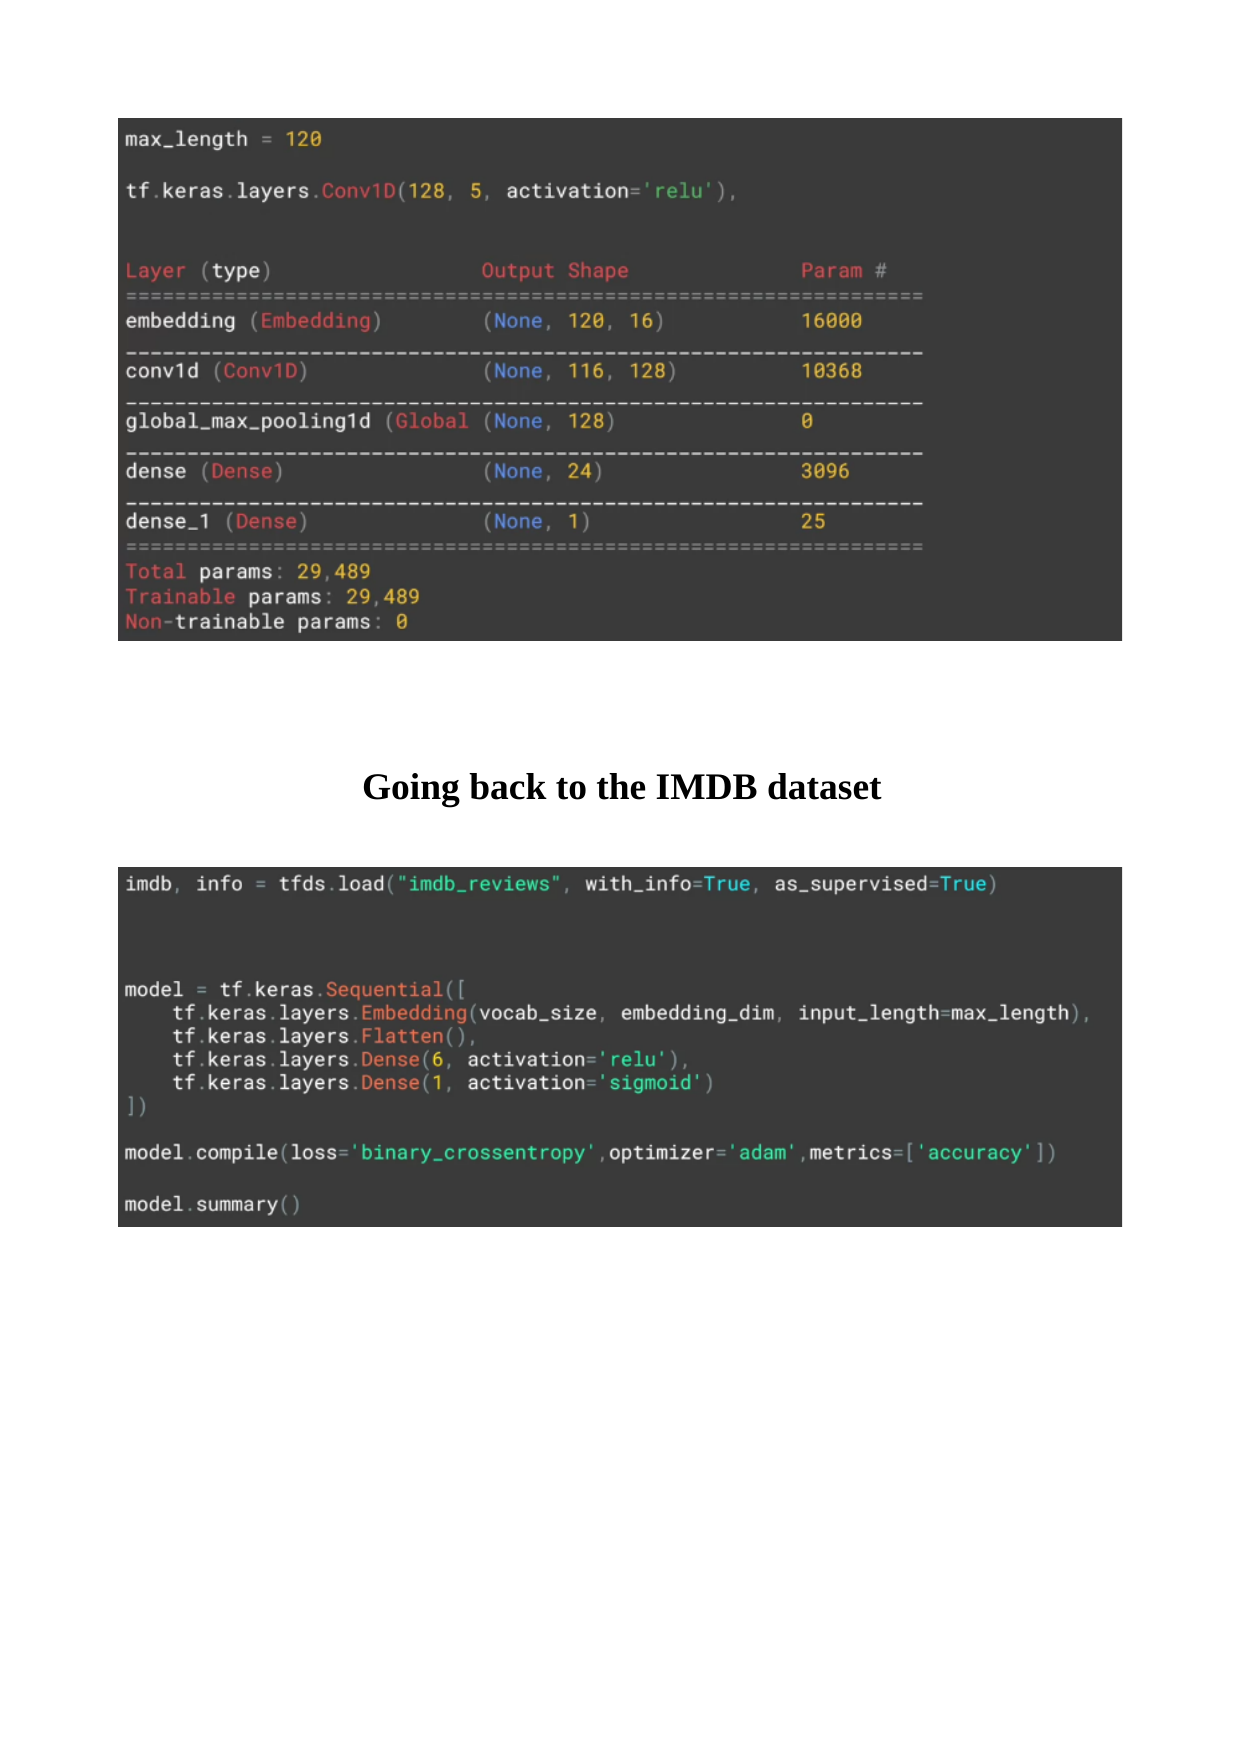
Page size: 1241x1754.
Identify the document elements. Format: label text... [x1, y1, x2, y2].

subtitle Going back to the IMDB dataset [118, 764, 1122, 808]
picture [118, 867, 1123, 1227]
picture [118, 118, 1123, 641]
